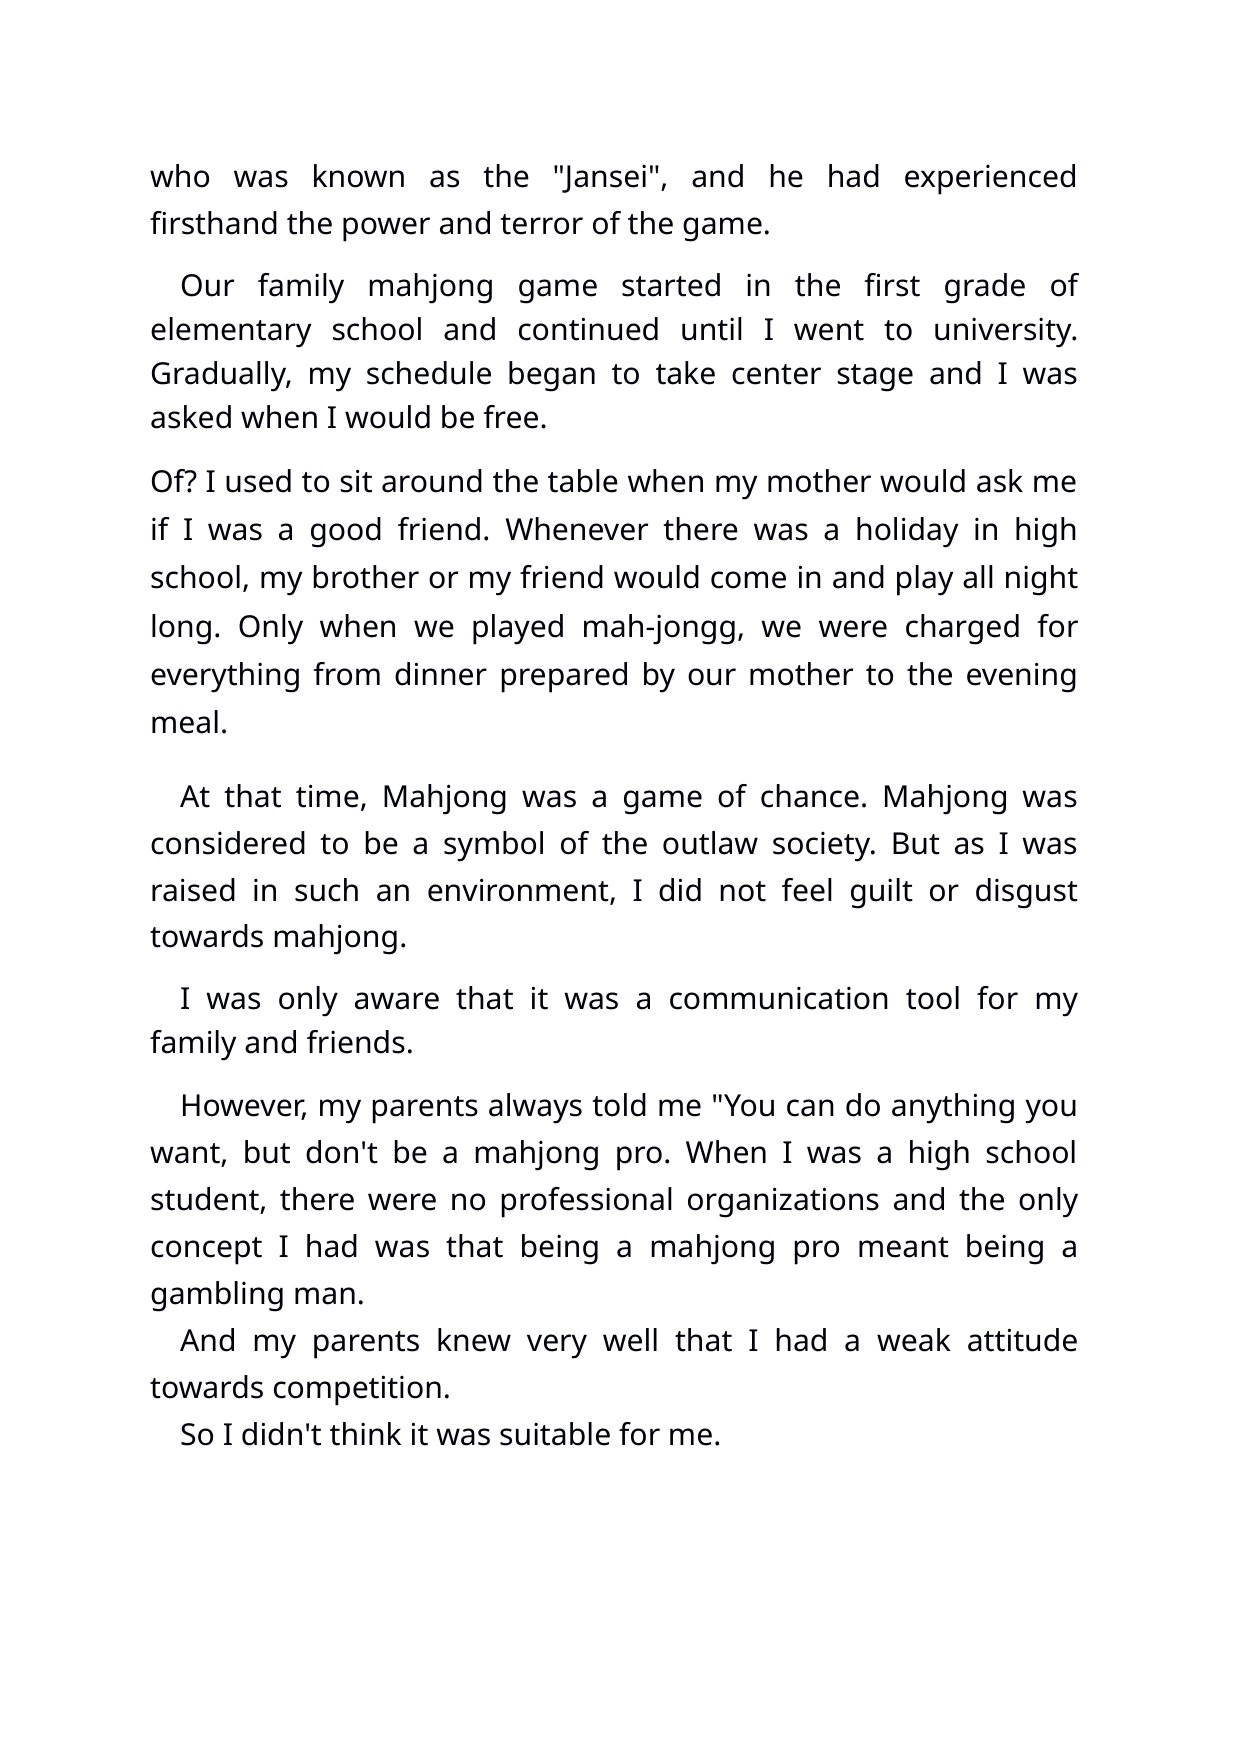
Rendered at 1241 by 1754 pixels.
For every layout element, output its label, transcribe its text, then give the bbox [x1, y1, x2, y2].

text So I didn't think it was suitable for me. [150, 1407, 1079, 1454]
text However, my parents always told me "You can do anything you want, but don't be a mahjong pro. When I was a high school student, there were no professional organizations and the only concept I had was that being a mahjong pro meant being a gambling man. [150, 1079, 1079, 1314]
text Our family mahjong game started in the first grade of elementary school and continued until I went to university. Gradually, my schedule began to take center stage and I was asked when I would be free. [150, 261, 1079, 437]
text who was known as the "Jansei", and he had experienced firsthand the power and terror of the game. [150, 150, 1079, 244]
text I was only aware that it was a communication tool for my family and friends. [150, 974, 1079, 1062]
text Of? I used to sit around the table when my mother would ask me if I was a good friend. Whenever there was a holiday in high school, my brother or my friend would come in and play all night long. Only when we played mah-jongg, we were charged for everything from dinner prepared by our mother to the evening meal. [150, 454, 1079, 743]
text And my parents knew very well that I had a weak attitude towards competition. [150, 1314, 1079, 1407]
text At that time, Mahjong was a game of chance. Mahjong was considered to be a symbol of the outlaw society. But as I was raised in such an environment, I did not feel guilt or disgust towards mahjong. [150, 770, 1079, 957]
